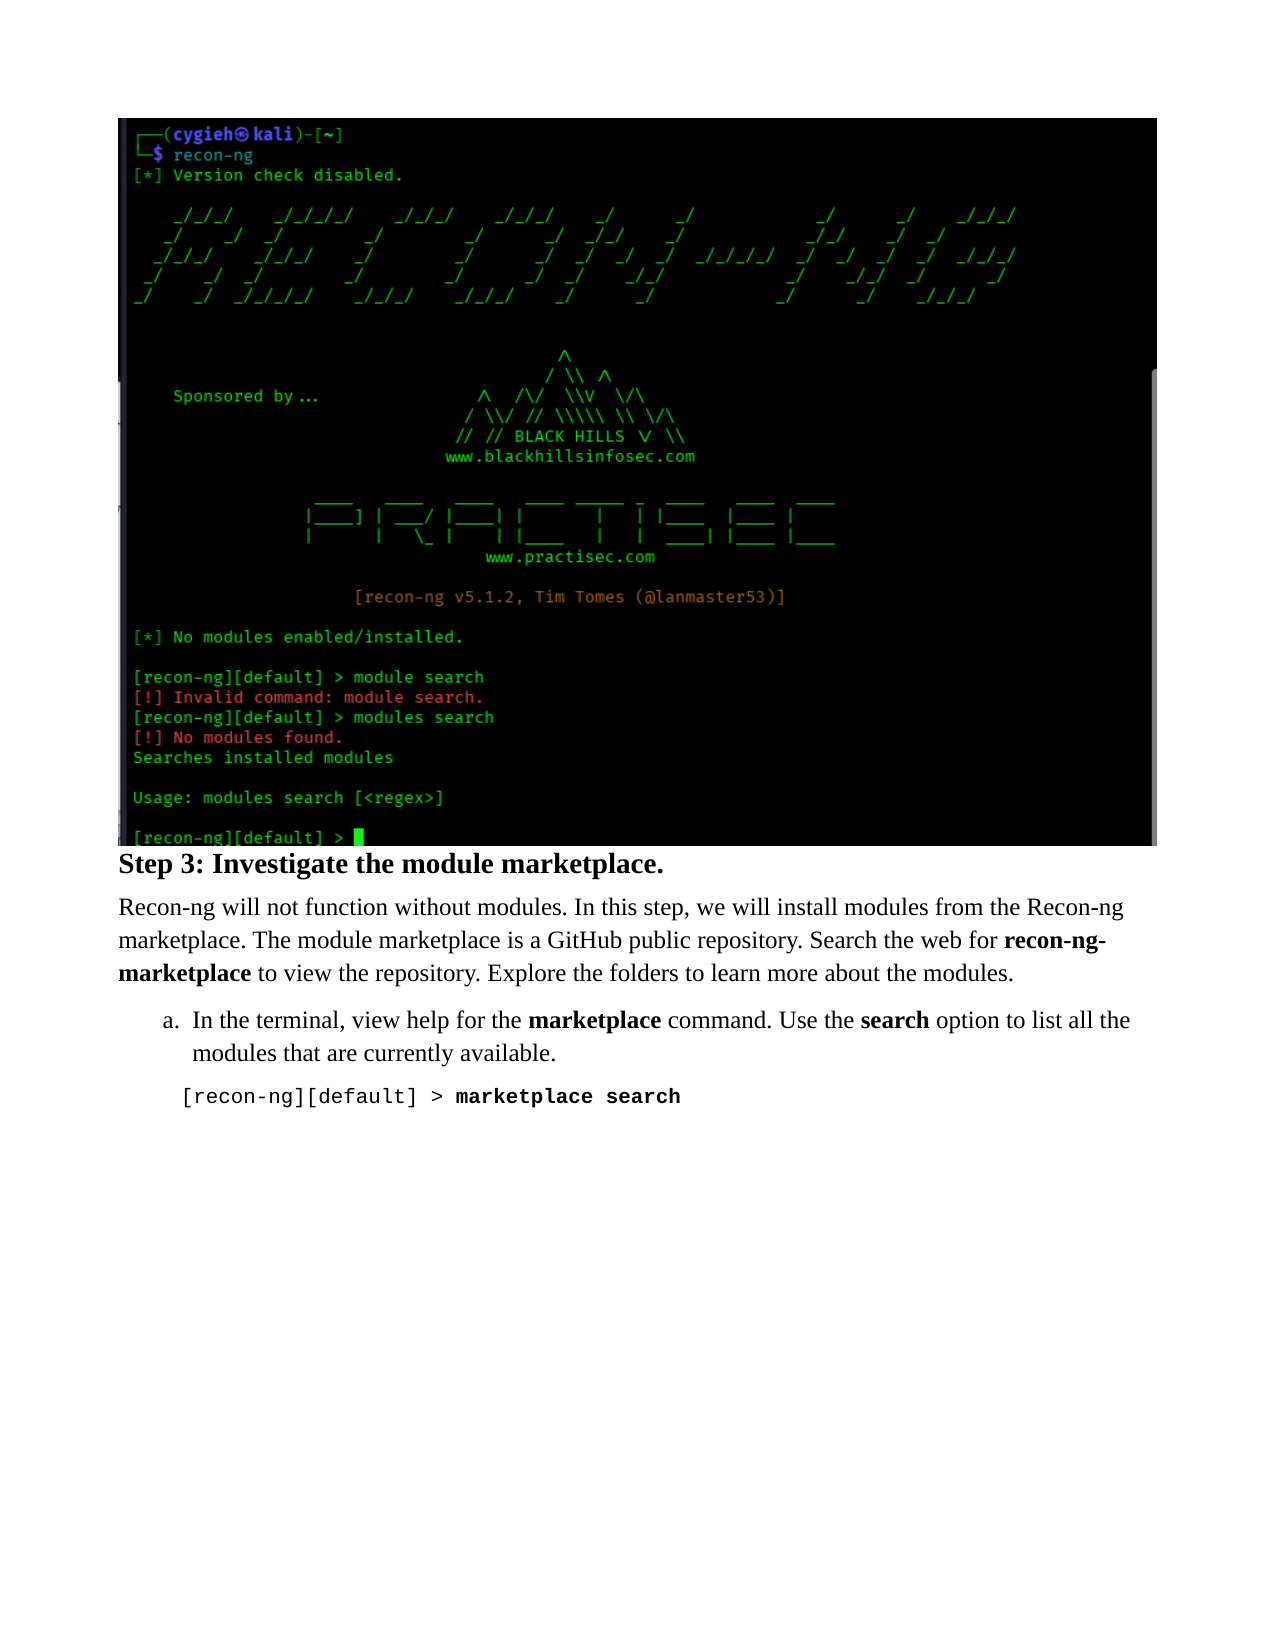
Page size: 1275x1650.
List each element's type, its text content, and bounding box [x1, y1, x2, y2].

picture [118, 118, 1157, 846]
subtitle Step 3: Investigate the module marketplace. [118, 846, 1157, 879]
list In the terminal, view help for the marketplace command. Use the search option to list all the modules that are currently available. [162, 1005, 1157, 1067]
text Recon-ng will not function without modules. In this step, we will install modules from the Recon-ng marketplace. The module marketplace is a GitHub public repository. Search the web for recon-ng-marketplace to view the repository. Explore the folders to learn more about the modules. [118, 892, 1157, 987]
text [recon-ng][default] > marketplace search [181, 1086, 1157, 1110]
